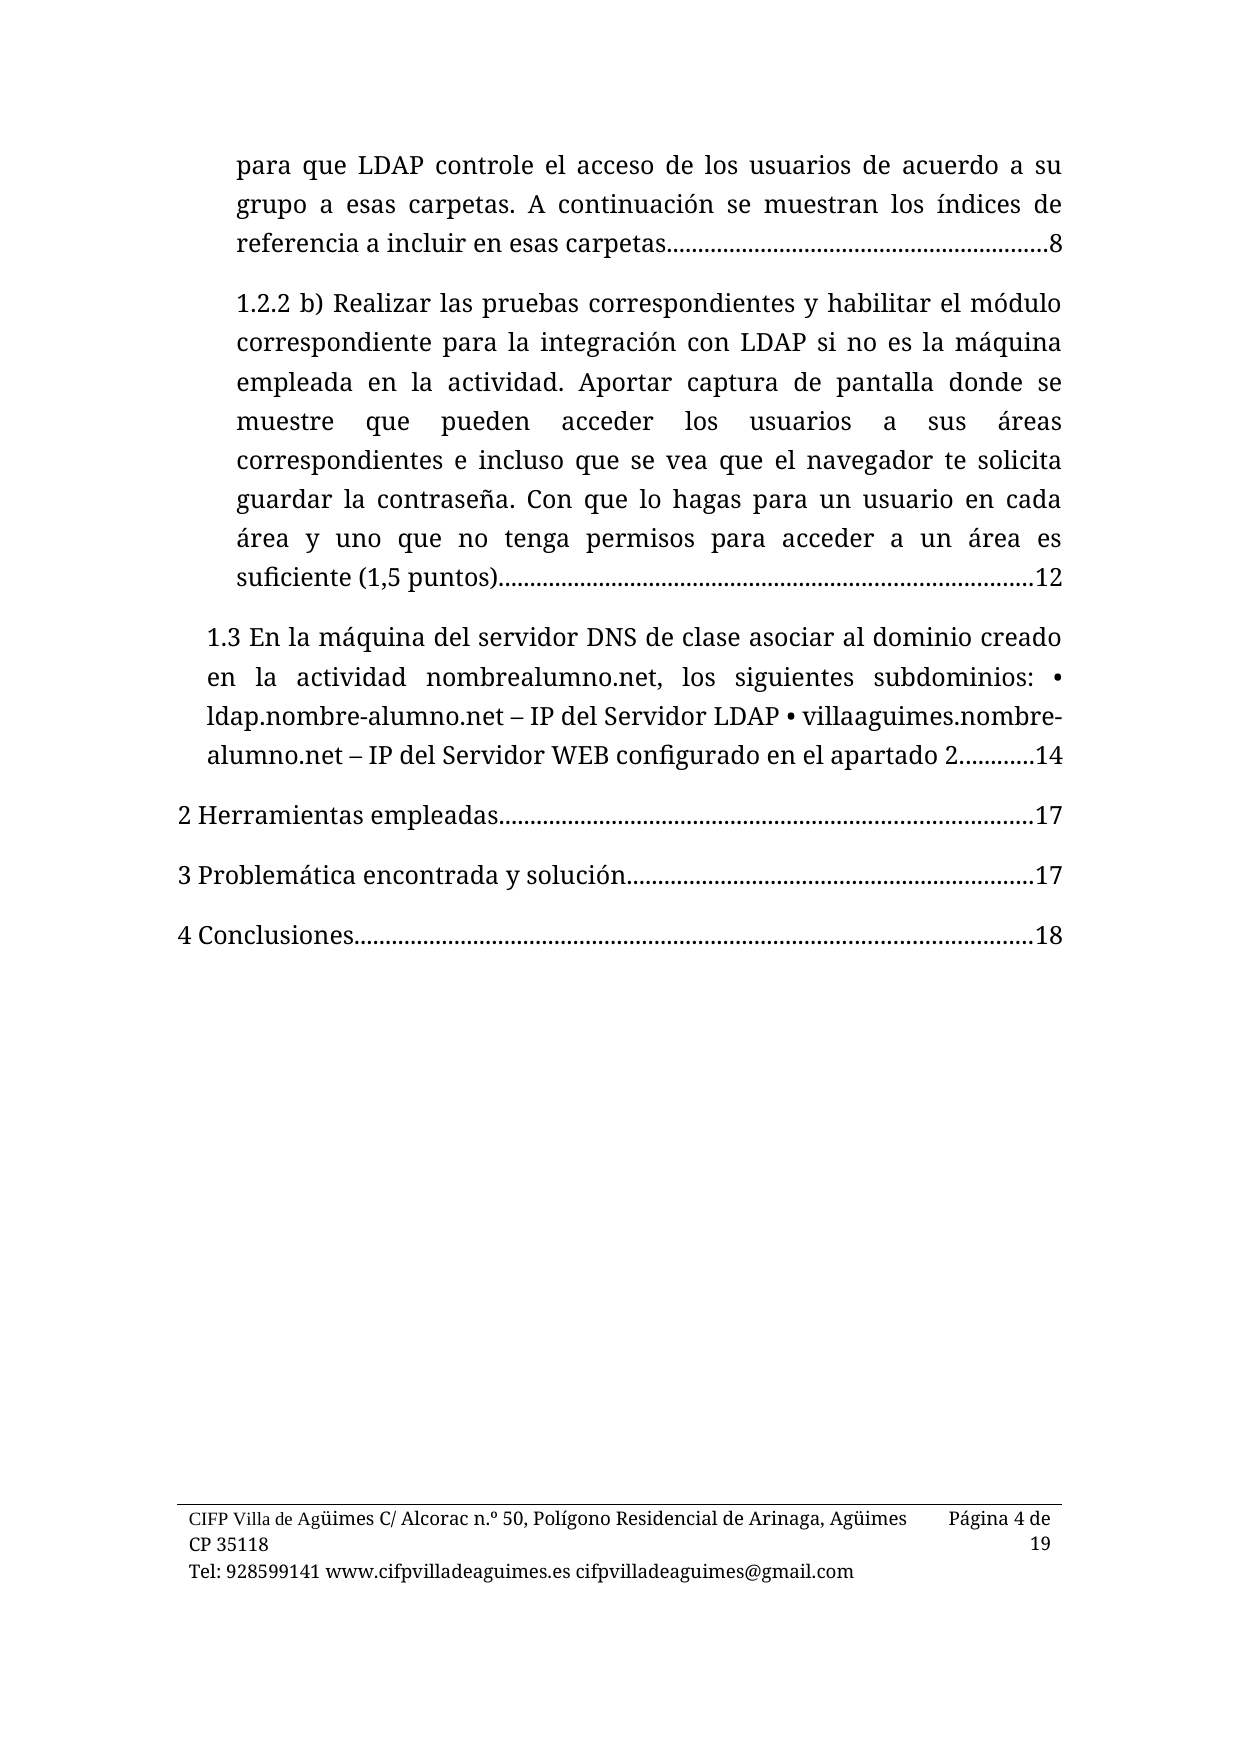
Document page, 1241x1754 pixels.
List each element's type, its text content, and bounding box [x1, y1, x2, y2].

text 2 Herramientas empleadas 17 [177, 798, 1063, 832]
text 3 Problemática encontrada y solución 17 [177, 858, 1063, 892]
text 4 Conclusiones 18 [177, 918, 1063, 952]
text 1.2.1 a) Crear el sitio virtual con el dominio indicado, las carpetas web y multiplataformas, así como las configuraciones en Apache para que LDAP controle el acceso de los usuarios de acuerdo a su grupo a esas carpetas. A continuación se muestran los índices de referencia a incluir en esas carpetas. 8 [236, 148, 1063, 260]
text 1.2.2 b) Realizar las pruebas correspondientes y habilitar el módulo correspondiente para la integración con LDAP si no es la máquina empleada en la actividad. Aportar captura de pantalla donde se muestre que pueden acceder los usuarios a sus áreas correspondientes e incluso que se vea que el navegador te solicita guardar la contraseña. Con que lo hagas para un usuario en cada área y uno que no tenga permisos para acceder a un área es suficiente (1,5 puntos). 12 [236, 286, 1063, 594]
text 1.3 En la máquina del servidor DNS de clase asociar al dominio creado en la actividad nombrealumno.net, los siguientes subdominios: • ldap.nombre-alumno.net – IP del Servidor LDAP • villaaguimes.nombre-alumno.net – IP del Servidor WEB configurado en el apartado 2. 14 [207, 620, 1063, 772]
